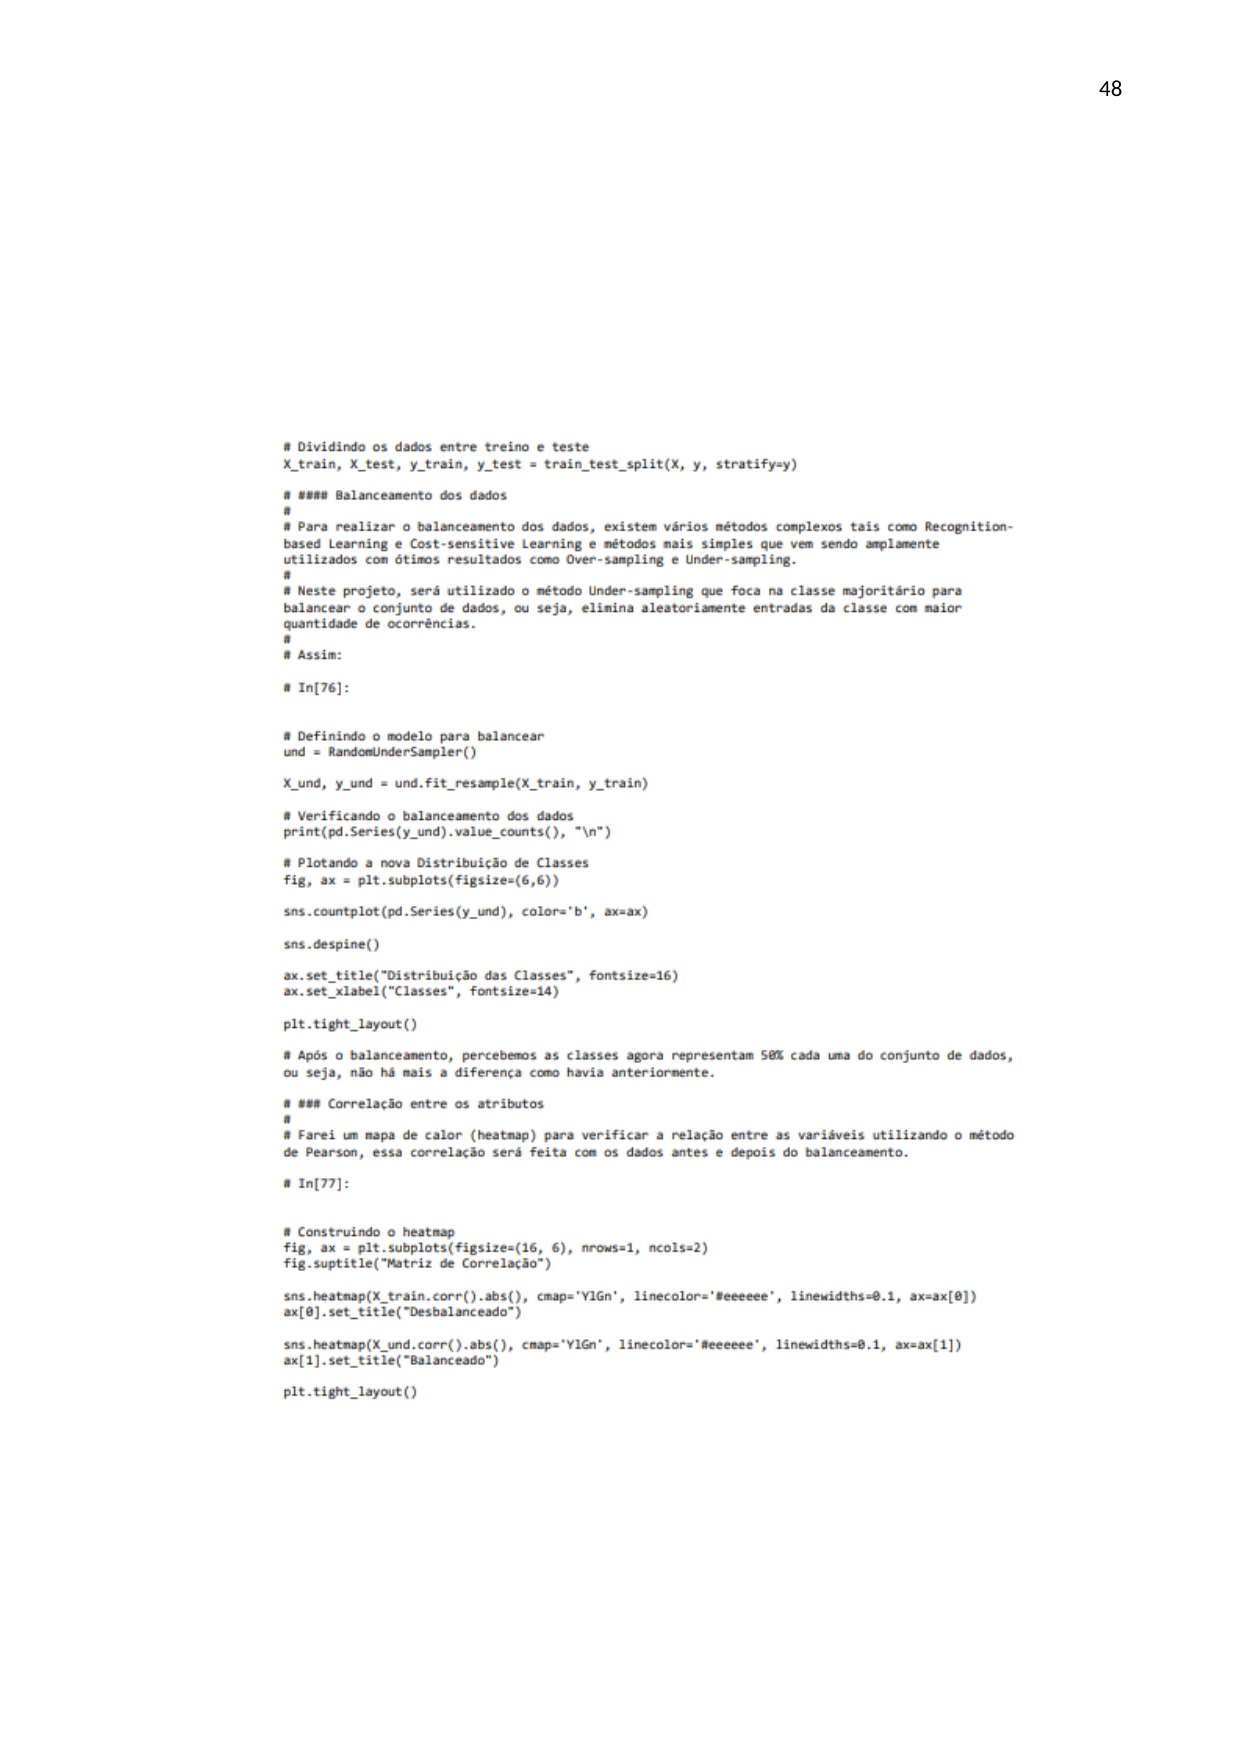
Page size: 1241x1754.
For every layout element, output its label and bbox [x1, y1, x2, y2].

picture [230, 392, 1069, 1454]
